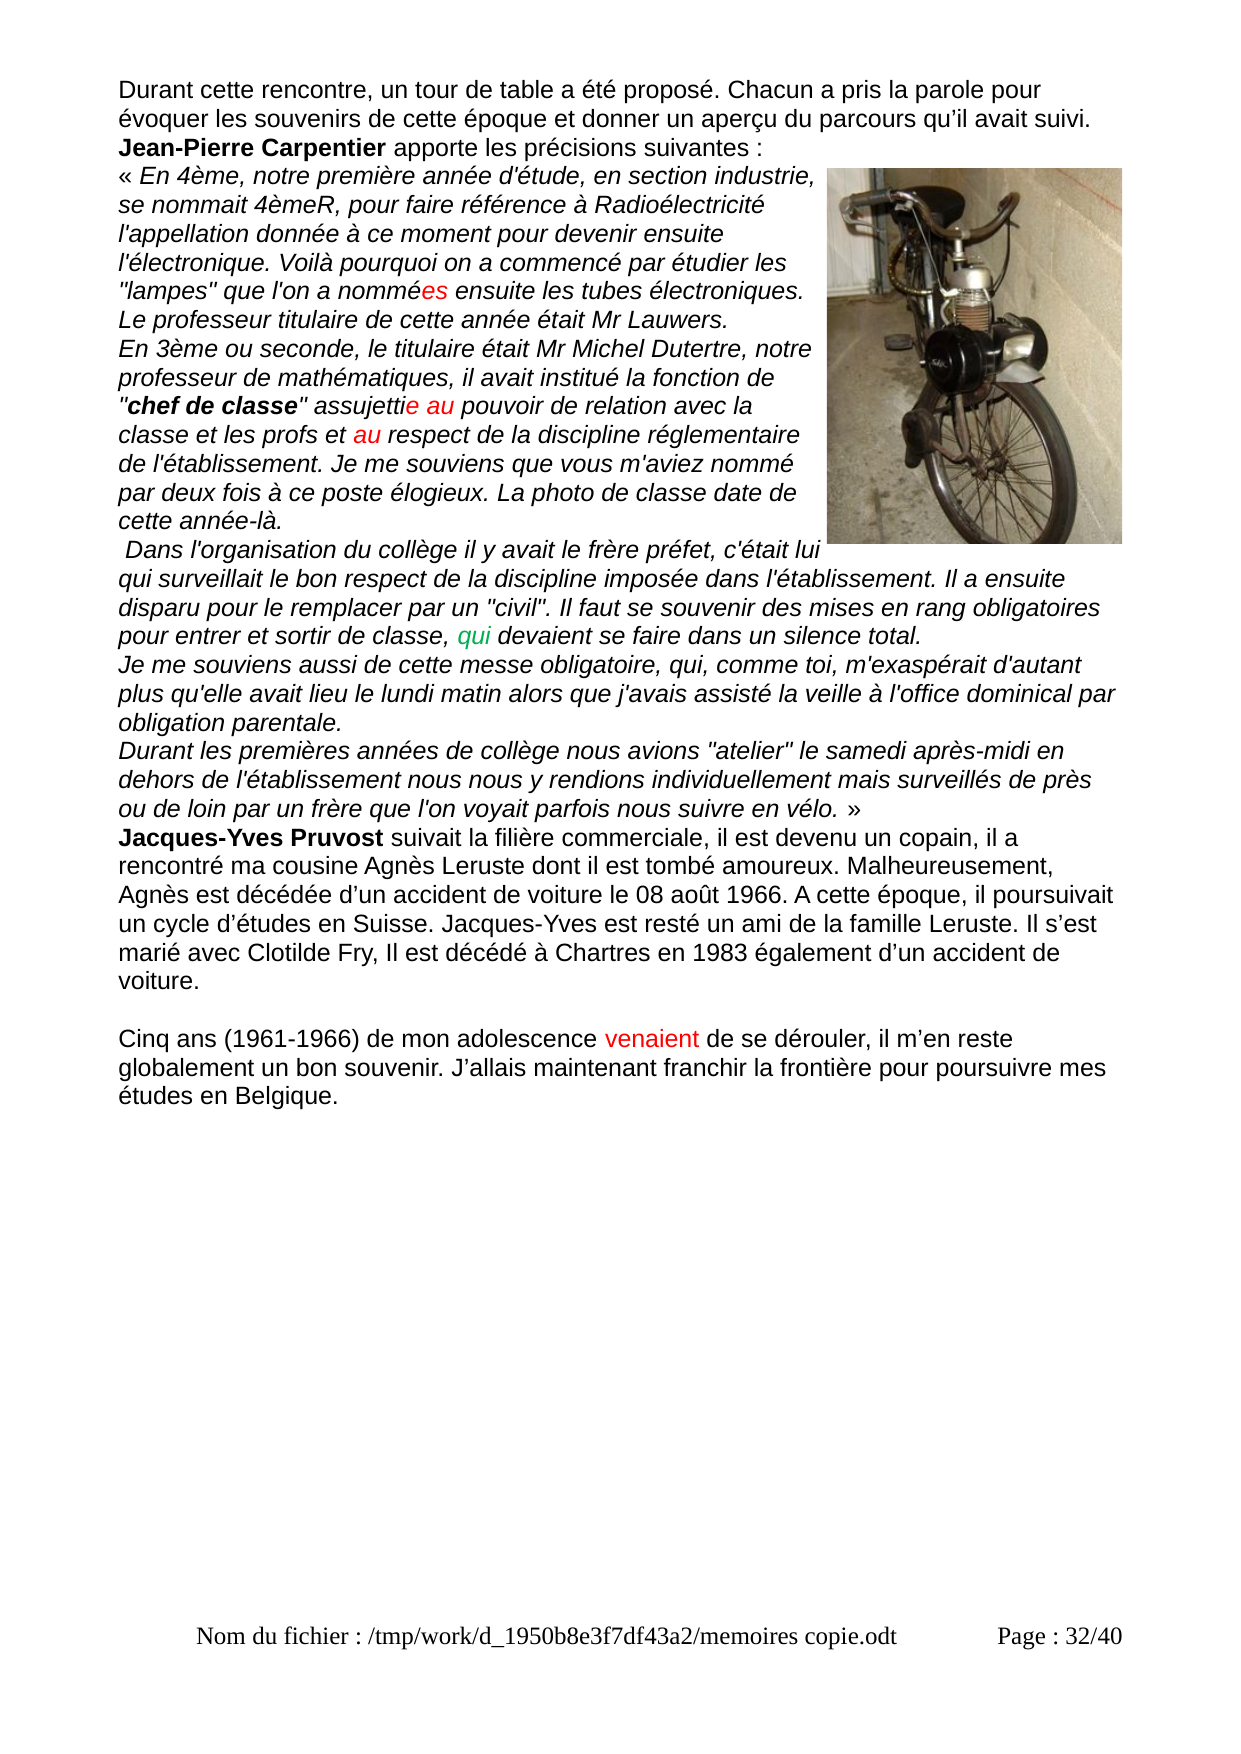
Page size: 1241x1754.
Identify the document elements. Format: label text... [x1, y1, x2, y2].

list Christian Hocq [162, 75, 1122, 104]
text En 3ème ou seconde, le titulaire était Mr Michel Dutertre, notre professeur de mathématiques, il avait institué la fonction de "chef de classe" assujettie au pouvoir de relation avec la classe et les profs et au respect de la discipline réglementaire de l'établissement. Je me souviens que vous m'aviez nommé par deux fois à ce poste élogieux. La photo de classe date de cette année-là. [118, 421, 826, 622]
text Jacques-Yves Pruvost suivait la filière commerciale, il est devenu un copain, il a rencontré ma cousine Agnès Leruste dont il est tombé amoureux. Malheureusement, Agnès est décédée d’un accident de voiture le 08 août 1966. A cette époque, il poursuivait un cycle d’études en Suisse. Jacques-Yves est resté un ami de la famille Leruste. Il s’est marié avec Clotilde Fry, Il est décédé à Chartres en 1983 également d’un accident de voiture. [118, 909, 1122, 1082]
text Dans l'organisation du collège il y avait le frère préfet, c'était lui qui surveillait le bon respect de la discipline imposée dans l'établissement. Il a ensuite disparu pour le remplacer par un "civil". Il faut se souvenir des mises en rang obligatoires pour entrer et sortir de classe, qui devaient se faire dans un silence total. [118, 622, 1122, 737]
text Illustration 35: Vélo Solex (source Wikipédia) utilisé par Jean-Pierre Carpentier et Jacques-Yves Pruvost [827, 232, 1122, 255]
text Durant les premières années de collège nous avions "atelier" le samedi après-midi en dehors de l'établissement nous nous y rendions individuellement mais surveillés de près ou de loin par un frère que l'on voyait parfois nous suivre en vélo. » [118, 823, 1122, 909]
text Je me souviens aussi de cette messe obligatoire, qui, comme toi, m'exaspérait d'autant plus qu'elle avait lieu le lundi matin alors que j'avais assisté la veille à l'office dominical par obligation parentale. [118, 737, 1122, 823]
text Cinq ans (1961-1966) de mon adolescence venaient de se dérouler, il m’en reste globalement un bon souvenir. J’allais maintenant franchir la frontière pour poursuivre mes études en Belgique. [118, 1111, 1122, 1197]
text Durant cette rencontre, un tour de table a été proposé. Chacun a pris la parole pour évoquer les souvenirs de cette époque et donner un aperçu du parcours qu’il avait suivi. [118, 162, 1122, 219]
text « En 4ème, notre première année d'étude, en section industrie, se nommait 4èmeR, pour faire référence à Radioélectricité l'appellation donnée à ce moment pour devenir ensuite l'électronique. Voilà pourquoi on a commencé par étudier les "lampes" que l'on a nommées ensuite les tubes électroniques. Le professeur titulaire de cette année était Mr Lauwers. [118, 248, 827, 421]
text Jean-Pierre Carpentier apporte les précisions suivantes : [118, 219, 1122, 248]
